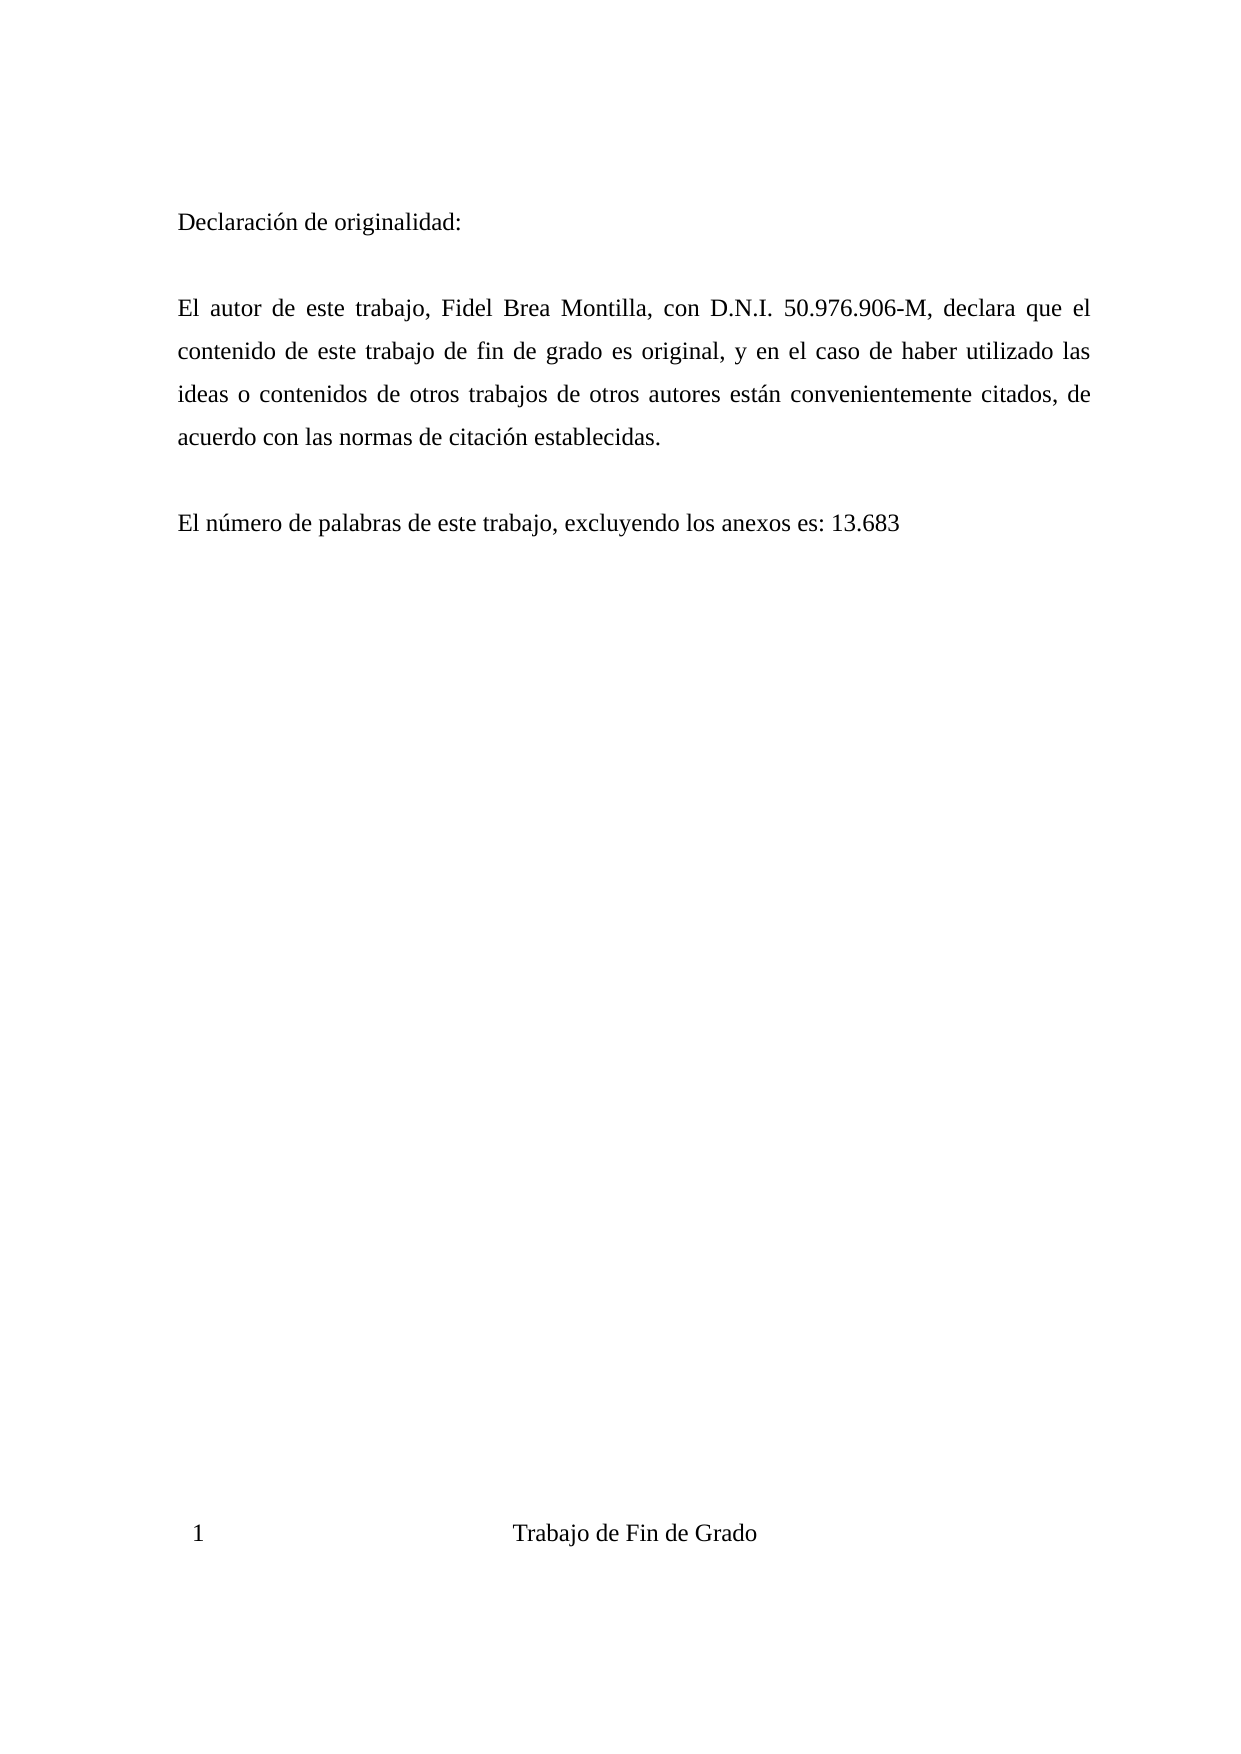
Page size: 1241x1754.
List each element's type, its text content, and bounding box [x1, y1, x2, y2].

text Declaración de originalidad: [177, 207, 1092, 235]
text El autor de este trabajo, Fidel Brea Montilla, con D.N.I. 50.976.906-M, declara que el contenido de este trabajo de fin de grado es original, y en el caso de haber utilizado las ideas o contenidos de otros trabajos de otros autores están convenientemente citados, de acuerdo con las normas de citación establecidas. [177, 293, 1092, 451]
text El número de palabras de este trabajo, excluyendo los anexos es: 13.683 [177, 508, 1092, 537]
